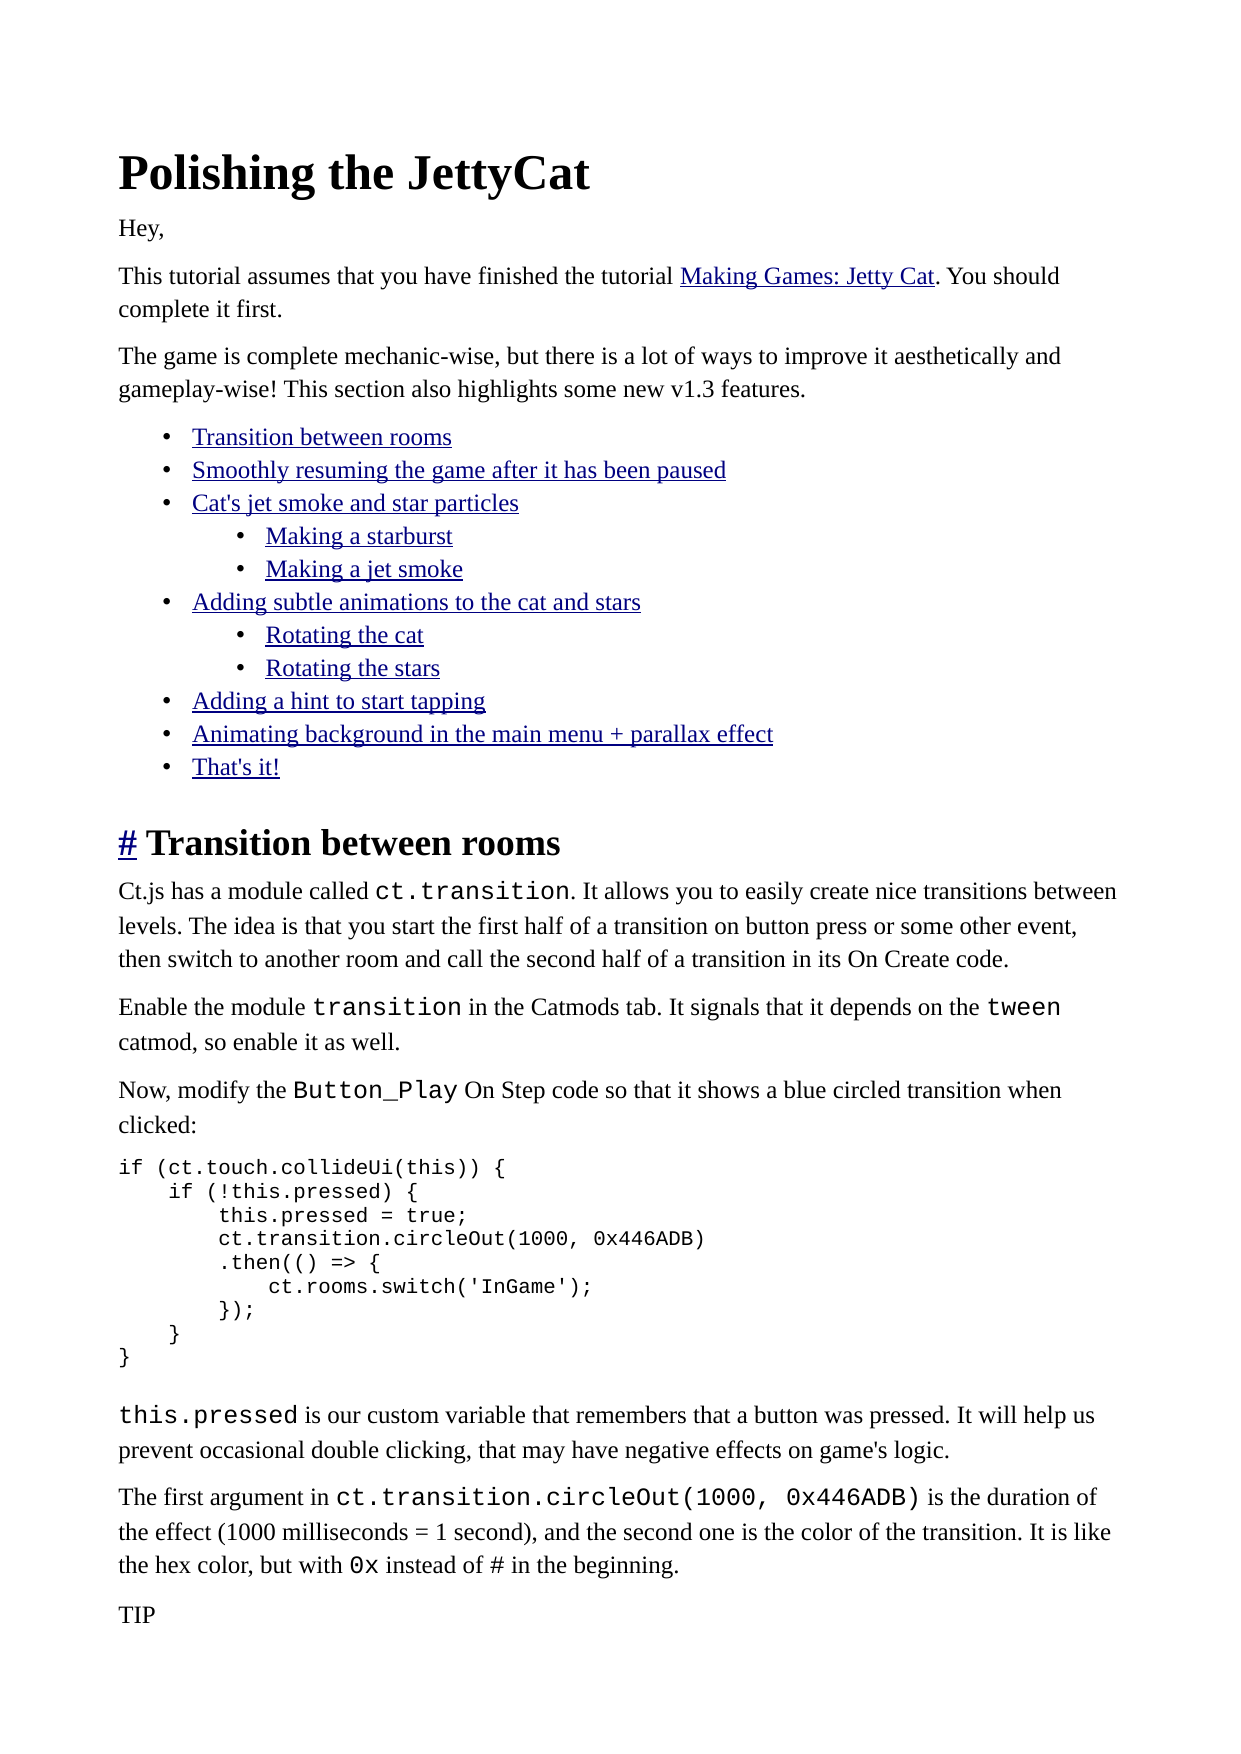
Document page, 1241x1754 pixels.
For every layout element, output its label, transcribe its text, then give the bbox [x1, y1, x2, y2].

list Adding a hint to start tapping [162, 686, 1122, 715]
text The first argument in ct.transition.circleOut(1000, 0x446ADB) is the duration of the effect (1000 milliseconds = 1 second), and the second one is the color of the transition. It is like the hex color, but with 0x instead of # in the beginning. [118, 1482, 1122, 1581]
list Smoothly resuming the game after it has been paused [162, 455, 1122, 484]
list Rotating the cat [236, 620, 1122, 649]
text if (!this.pressed) { [118, 1181, 1122, 1205]
text The game is complete mechanic-wise, but there is a lot of ways to improve it aesthetically and gameplay-wise! This section also highlights some new v1.3 features. [118, 341, 1122, 403]
list Adding subtle animations to the cat and stars [162, 587, 1122, 616]
subtitle Polishing the JettyCat [118, 143, 1122, 201]
text Hey, [118, 213, 1122, 242]
subtitle # Transition between rooms [118, 821, 1122, 864]
text Ct.js has a module called ct.transition. It allows you to easily create nice transitions between levels. The idea is that you start the first half of a transition on button press or some other event, then switch to another room and call the second half of a transition in its On Create code. [118, 876, 1122, 973]
list Making a starburst [236, 521, 1122, 550]
text Enable the module transition in the Catmods tab. It signals that it depends on the tween catmod, so enable it as well. [118, 992, 1122, 1056]
text This tutorial assumes that you have finished the tutorial Making Games: Jetty Cat. You should complete it first. [118, 261, 1122, 322]
list Rotating the stars [236, 653, 1122, 682]
list Animating background in the main menu + parallax effect [162, 719, 1122, 748]
list Making a jet smoke [236, 554, 1122, 583]
text ct.transition.circleOut(1000, 0x446ADB) [118, 1228, 1122, 1252]
text }); [118, 1299, 1122, 1323]
text if (ct.touch.collideUi(this)) { [118, 1157, 1122, 1181]
text .then(() => { [118, 1252, 1122, 1276]
text Now, modify the Button_Play On Step code so that it shows a blue circled transition when clicked: [118, 1075, 1122, 1138]
list That's it! [162, 752, 1122, 781]
text } [118, 1323, 1122, 1347]
text TIP [118, 1601, 1122, 1629]
list Transition between rooms [162, 422, 1122, 451]
text this.pressed is our custom variable that remembers that a button was pressed. It will help us prevent occasional double clicking, that may have negative effects on game's logic. [118, 1400, 1122, 1463]
text ct.rooms.switch('InGame'); [118, 1276, 1122, 1299]
list Cat's jet smoke and star particles [162, 488, 1122, 517]
text this.pressed = true; [118, 1205, 1122, 1228]
text } [118, 1347, 1122, 1370]
